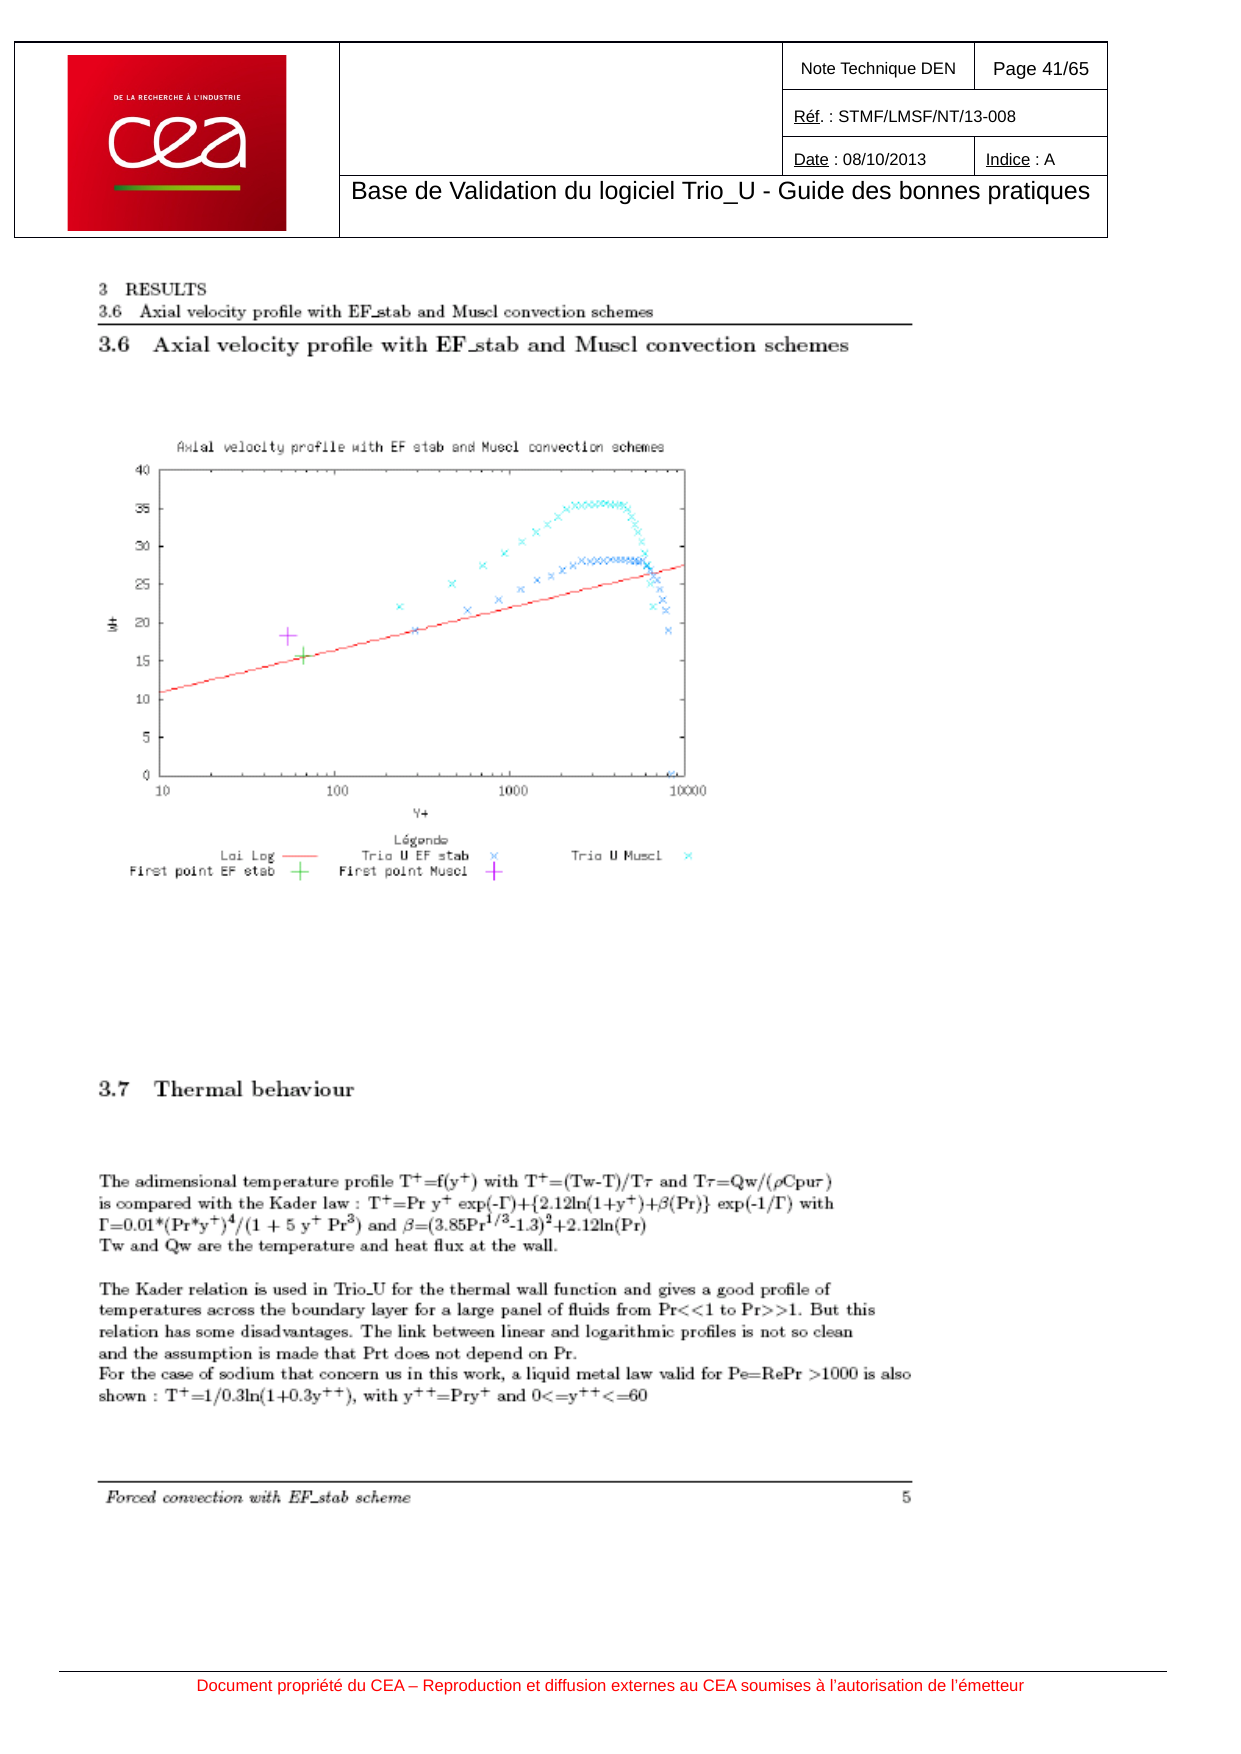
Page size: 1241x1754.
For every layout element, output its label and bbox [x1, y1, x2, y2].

picture [59, 266, 972, 1522]
picture [67, 55, 287, 231]
